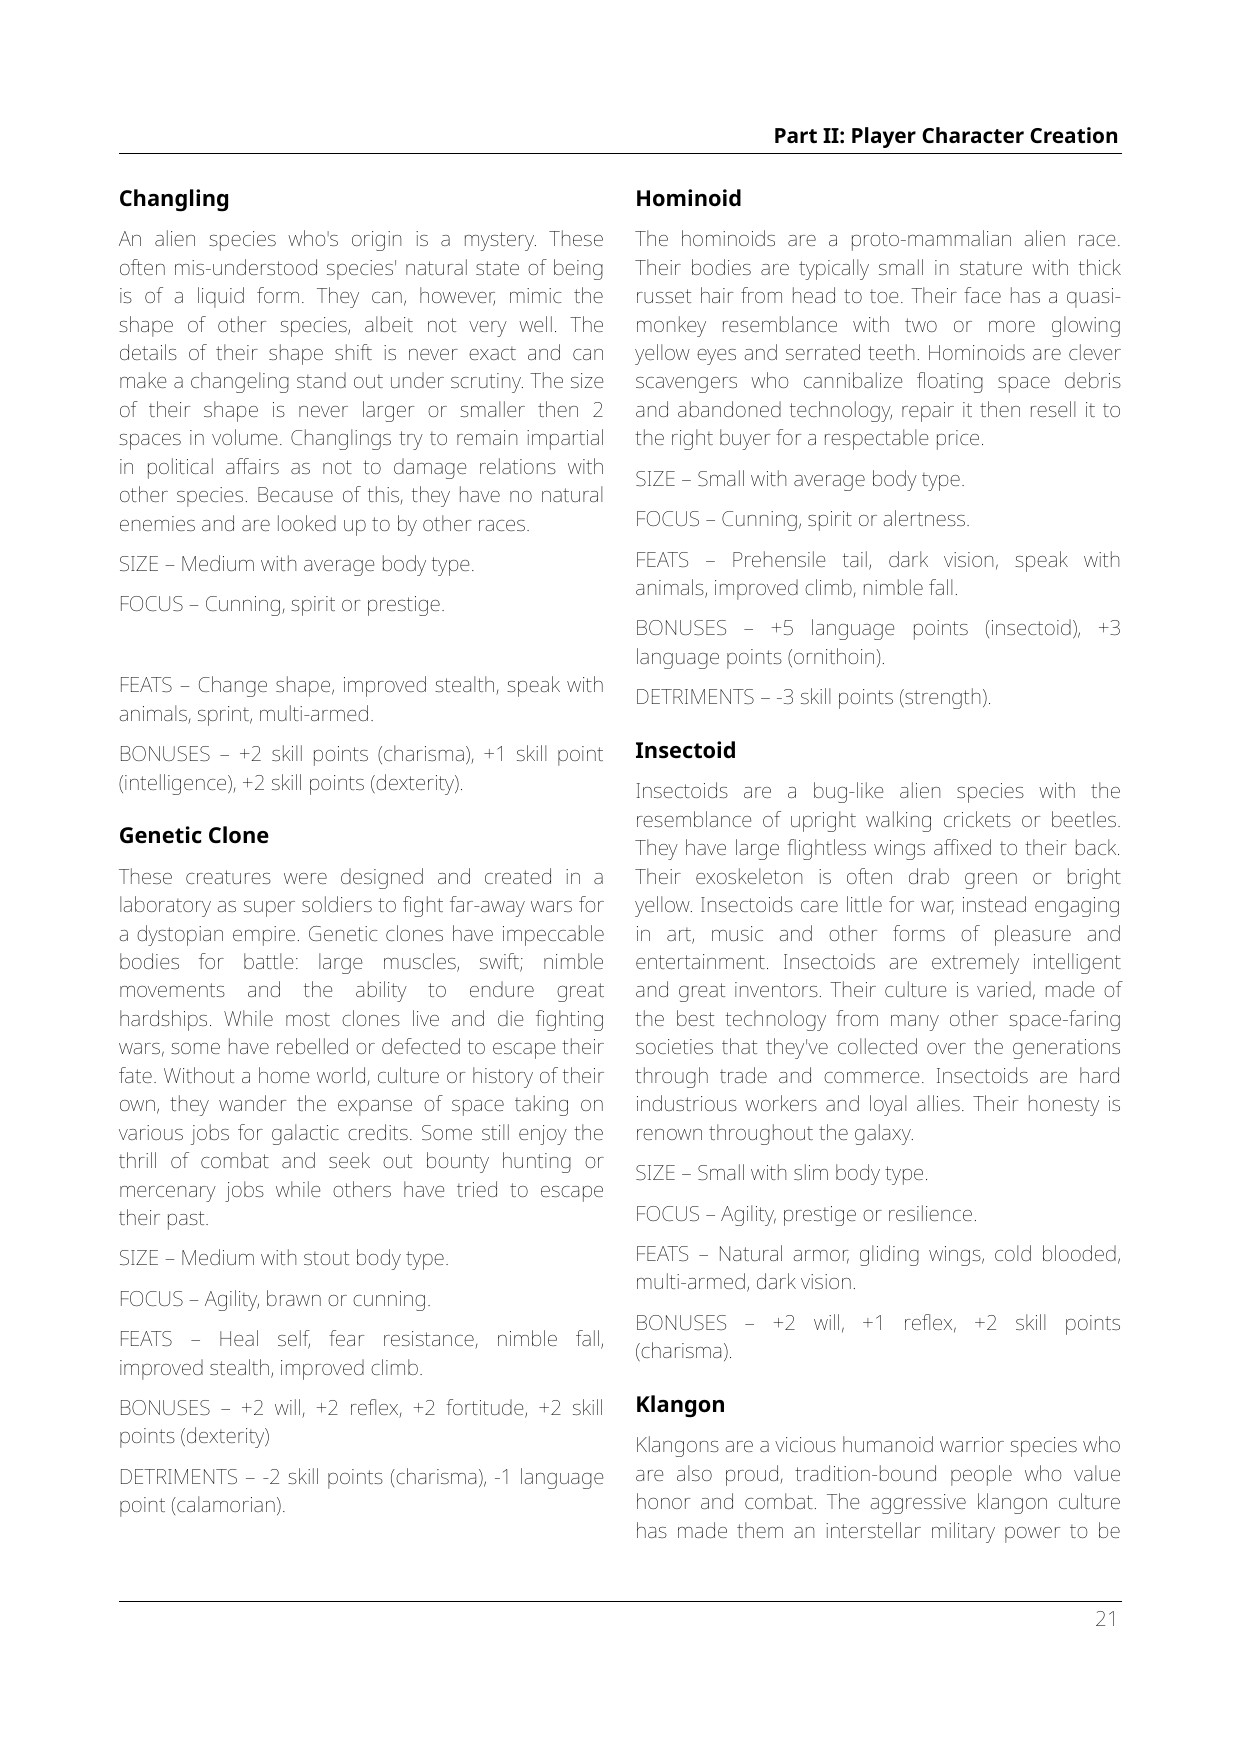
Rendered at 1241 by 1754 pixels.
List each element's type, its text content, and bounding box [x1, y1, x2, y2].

text FOCUS – Cunning, spirit or prestige. [118, 589, 605, 618]
text BONUSES – +2 will, +1 reflex, +2 skill points (charisma). [635, 1308, 1122, 1365]
text These creatures were designed and created in a laboratory as super soldiers to fight far-away wars for a dystopian empire. Genetic clones have impeccable bodies for battle: large muscles, swift; nimble movements and the ability to endure great hardships. While most clones live and die fighting wars, some have rebelled or defected to escape their fate. Without a home world, culture or history of their own, they wander the expanse of space taking on various jobs for galactic credits. Some still enjoy the thrill of combat and seek out bounty hunting or mercenary jobs while others have tried to escape their past. [118, 862, 605, 1232]
text BONUSES – +2 will, +2 reflex, +2 fortitude, +2 skill points (dexterity) [118, 1393, 605, 1450]
text DETRIMENTS – -3 skill points (strength). [635, 682, 1122, 711]
text FOCUS – Agility, brawn or cunning. [118, 1284, 605, 1312]
text FEATS – Change shape, improved stealth, speak with animals, sprint, multi-armed. [118, 670, 605, 727]
text FOCUS – Agility, prestige or resilience. [635, 1199, 1122, 1227]
text BONUSES – +2 skill points (charisma), +1 skill point (intelligence), +2 skill points (dexterity). [118, 739, 605, 796]
text Klangon [635, 1389, 1122, 1418]
text BONUSES – +5 language points (insectoid), +3 language points (ornithoin). [635, 613, 1122, 670]
text SIZE – Small with average body type. [635, 464, 1122, 492]
text Insectoids are a bug-like alien species with the resemblance of upright walking crickets or beetles. They have large flightless wings affixed to their back. Their exoskeleton is often drab green or bright yellow. Insectoids care little for war, instead engaging in art, music and other forms of pleasure and entertainment. Insectoids are extremely intelligent and great inventors. Their culture is varied, made of the best technology from many other space-faring societies that they've collected over the generations through trade and commerce. Insectoids are hard industrious workers and loyal allies. Their honesty is renown throughout the galaxy. [635, 777, 1122, 1146]
text Klangons are a vicious humanoid warrior species who are also proud, tradition-bound people who value honor and combat. The aggressive klangon culture has made them an interstellar military power to be [635, 1431, 1122, 1544]
text Insectoid [635, 735, 1122, 764]
text FOCUS – Cunning, spirit or alertness. [635, 504, 1122, 533]
text SIZE – Small with slim body type. [635, 1158, 1122, 1187]
text An alien species who's origin is a mystery. These often mis-understood species' natural state of being is of a liquid form. They can, however, mimic the shape of other species, albeit not very well. The details of their shape shift is never exact and can make a changeling stand out under scrutiny. The size of their shape is never larger or smaller then 2 spaces in volume. Changlings try to remain impartial in political affairs as not to damage relations with other species. Because of this, they have no natural enemies and are looked up to by other races. [118, 224, 605, 537]
text FEATS – Heal self, fear resistance, nimble fall, improved stealth, improved climb. [118, 1324, 605, 1381]
text Changling [118, 183, 605, 212]
text SIZE – Medium with average body type. [118, 549, 605, 578]
text FEATS – Prehensile tail, dark vision, speak with animals, improved climb, nimble fall. [635, 545, 1122, 602]
text DETRIMENTS – -2 skill points (charisma), -1 language point (calamorian). [118, 1462, 605, 1519]
text FEATS – Natural armor, gliding wings, cold blooded, multi-armed, dark vision. [635, 1239, 1122, 1296]
text Hominoid [635, 183, 1122, 212]
text Genetic Clone [118, 820, 605, 850]
text SIZE – Medium with stout body type. [118, 1243, 605, 1272]
text The hominoids are a proto-mammalian alien race. Their bodies are typically small in stature with thick russet hair from head to toe. Their face has a quasi-monkey resemblance with two or more glowing yellow eyes and serrated teeth. Hominoids are clever scavengers who cannibalize floating space debris and abandoned technology, repair it then resell it to the right buyer for a respectable price. [635, 224, 1122, 452]
